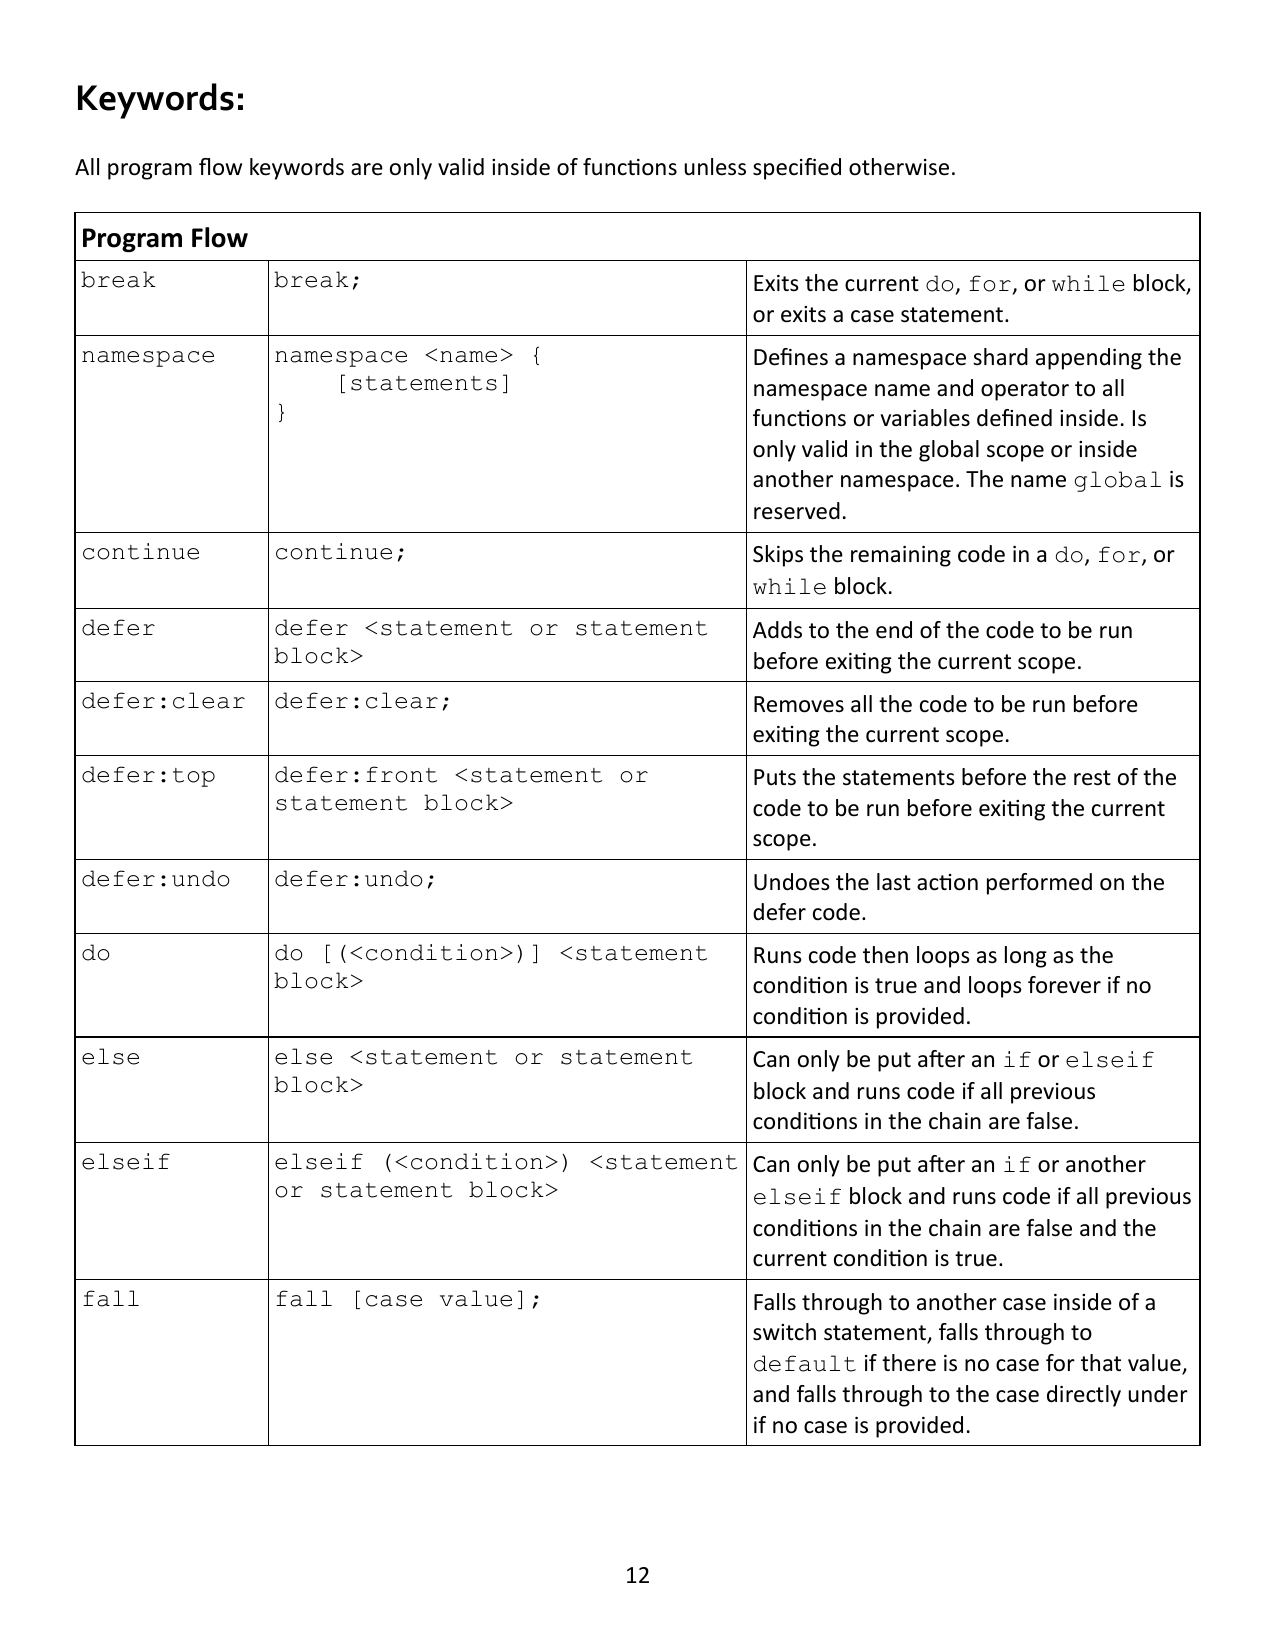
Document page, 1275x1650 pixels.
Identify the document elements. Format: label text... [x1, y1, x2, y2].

table_cell break; [269, 261, 746, 335]
table_header Program Flow [76, 213, 1199, 260]
table_cell defer:front <statement or statement block> [269, 756, 746, 859]
table_cell defer:undo; [269, 860, 746, 932]
table_cell Puts the statements before the rest of the code to be run before exiting the current scope. [747, 756, 1199, 859]
table_cell defer:clear; [269, 682, 746, 755]
table_cell namespace [76, 336, 268, 532]
table_cell Defines a namespace shard appending the namespace name and operator to all functions or variables defined inside. Is only valid in the global scope or inside another namespace. The name global is reserved. [747, 336, 1199, 532]
table_cell namespace <name> { [statements] } [269, 336, 746, 532]
table_cell Can only be put after an if or another elseif block and runs code if all previous conditions in the chain are false and the current condition is true. [747, 1143, 1199, 1279]
table_cell elseif (<condition>) <statement or statement block> [269, 1143, 746, 1279]
table_cell defer:clear [76, 682, 268, 755]
table_cell break [76, 261, 268, 335]
table_cell elseif [76, 1143, 268, 1279]
table_cell defer:top [76, 756, 268, 859]
table_cell Exits the current do, for, or while block, or exits a case statement. [747, 261, 1199, 335]
table_cell else [76, 1038, 268, 1142]
table_cell continue [76, 533, 268, 608]
table_cell defer <statement or statement block> [269, 609, 746, 681]
table_cell Skips the remaining code in a do, for, or while block. [747, 533, 1199, 608]
table_cell else <statement or statement block> [269, 1038, 746, 1142]
table_cell Removes all the code to be run before exiting the current scope. [747, 682, 1199, 755]
table_cell Falls through to another case inside of a switch statement, falls through to default if there is no case for that value, and falls through to the case directly under if no case is provided. [747, 1280, 1199, 1445]
table_cell Adds to the end of the code to be run before exiting the current scope. [747, 609, 1199, 681]
table_cell do [76, 934, 268, 1036]
table_cell continue; [269, 533, 746, 608]
table_cell Undoes the last action performed on the defer code. [747, 860, 1199, 932]
table_cell Runs code then loops as long as the condition is true and loops forever if no condition is provided. [747, 934, 1199, 1036]
table_cell do [(<condition>)] <statement block> [269, 934, 746, 1036]
text All program flow keywords are only valid inside of functions unless specified otherwise. [75, 151, 1200, 181]
table_cell defer [76, 609, 268, 681]
table_cell Can only be put after an if or elseif block and runs code if all previous conditions in the chain are false. [747, 1038, 1199, 1142]
table_cell defer:undo [76, 860, 268, 932]
table_cell fall [case value]; [269, 1280, 746, 1445]
subtitle Keywords: [75, 75, 1200, 120]
table_cell fall [76, 1280, 268, 1445]
